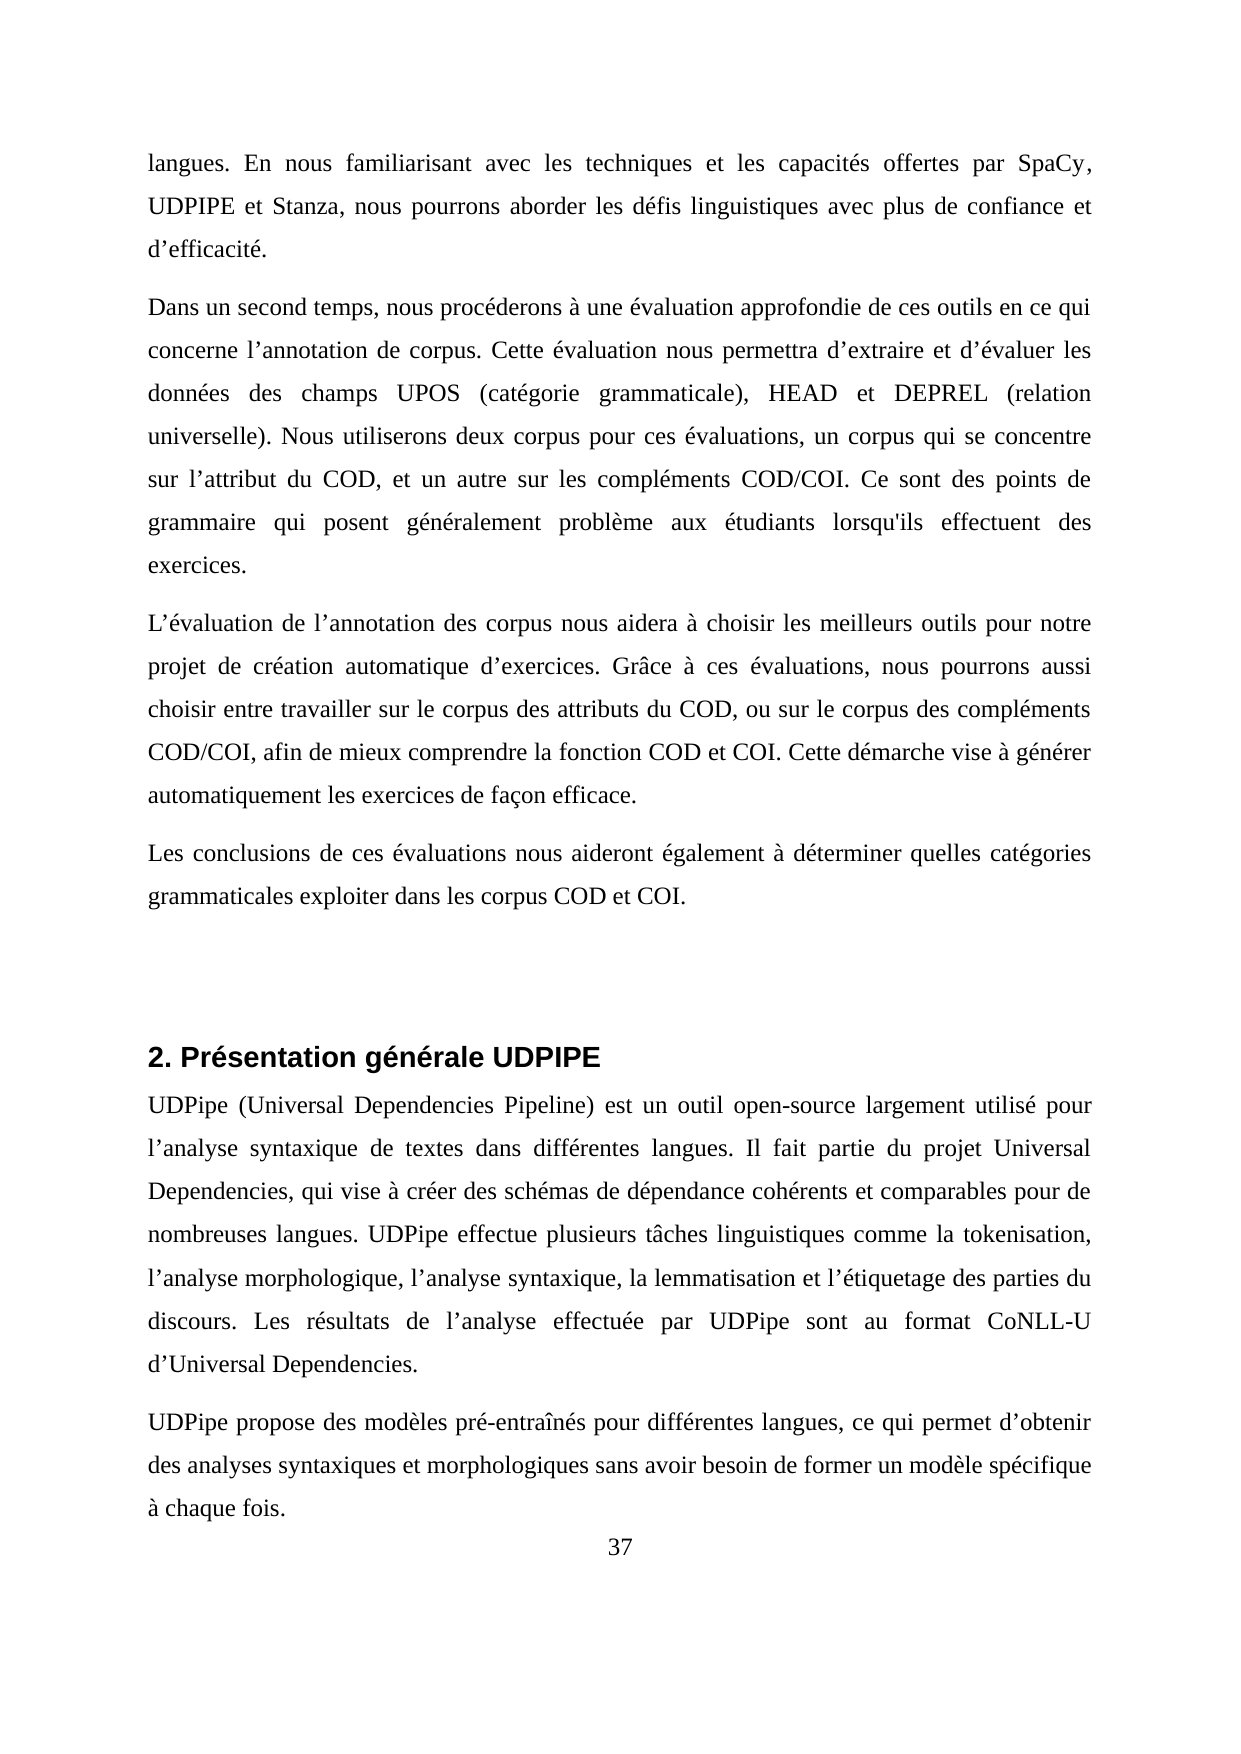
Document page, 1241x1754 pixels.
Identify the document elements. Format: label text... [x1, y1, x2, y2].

text Les conclusions de ces évaluations nous aideront également à déterminer quelles catégories grammaticales exploiter dans les corpus COD et COI. [148, 838, 1092, 910]
text L’évaluation de l’annotation des corpus nous aidera à choisir les meilleurs outils pour notre projet de création automatique d’exercices. Grâce à ces évaluations, nous pourrons aussi choisir entre travailler sur le corpus des attributs du COD, ou sur le corpus des compléments COD/COI, afin de mieux comprendre la fonction COD et COI. Cette démarche vise à générer automatiquement les exercices de façon efficace. [148, 608, 1092, 809]
subtitle 2. Présentation générale UDPIPE [148, 1040, 1092, 1073]
text UDPipe propose des modèles pré-entraînés pour différentes langues, ce qui permet d’obtenir des analyses syntaxiques et morphologiques sans avoir besoin de former un modèle spécifique à chaque fois. [148, 1407, 1092, 1522]
text langues. En nous familiarisant avec les techniques et les capacités offertes par SpaCy, UDPIPE et Stanza, nous pourrons aborder les défis linguistiques avec plus de confiance et d’efficacité. [148, 148, 1092, 263]
text UDPipe (Universal Dependencies Pipeline) est un outil open-source largement utilisé pour l’analyse syntaxique de textes dans différentes langues. Il fait partie du projet Universal Dependencies, qui vise à créer des schémas de dépendance cohérents et comparables pour de nombreuses langues. UDPipe effectue plusieurs tâches linguistiques comme la tokenisation, l’analyse morphologique, l’analyse syntaxique, la lemmatisation et l’étiquetage des parties du discours. Les résultats de l’analyse effectuée par UDPipe sont au format CoNLL-U d’Universal Dependencies. [148, 1090, 1092, 1378]
text Dans un second temps, nous procéderons à une évaluation approfondie de ces outils en ce qui concerne l’annotation de corpus. Cette évaluation nous permettra d’extraire et d’évaluer les données des champs UPOS (catégorie grammaticale), HEAD et DEPREL (relation universelle). Nous utiliserons deux corpus pour ces évaluations, un corpus qui se concentre sur l’attribut du COD, et un autre sur les compléments COD/COI. Ce sont des points de grammaire qui posent généralement problème aux étudiants lorsqu'ils effectuent des exercices. [148, 292, 1092, 579]
